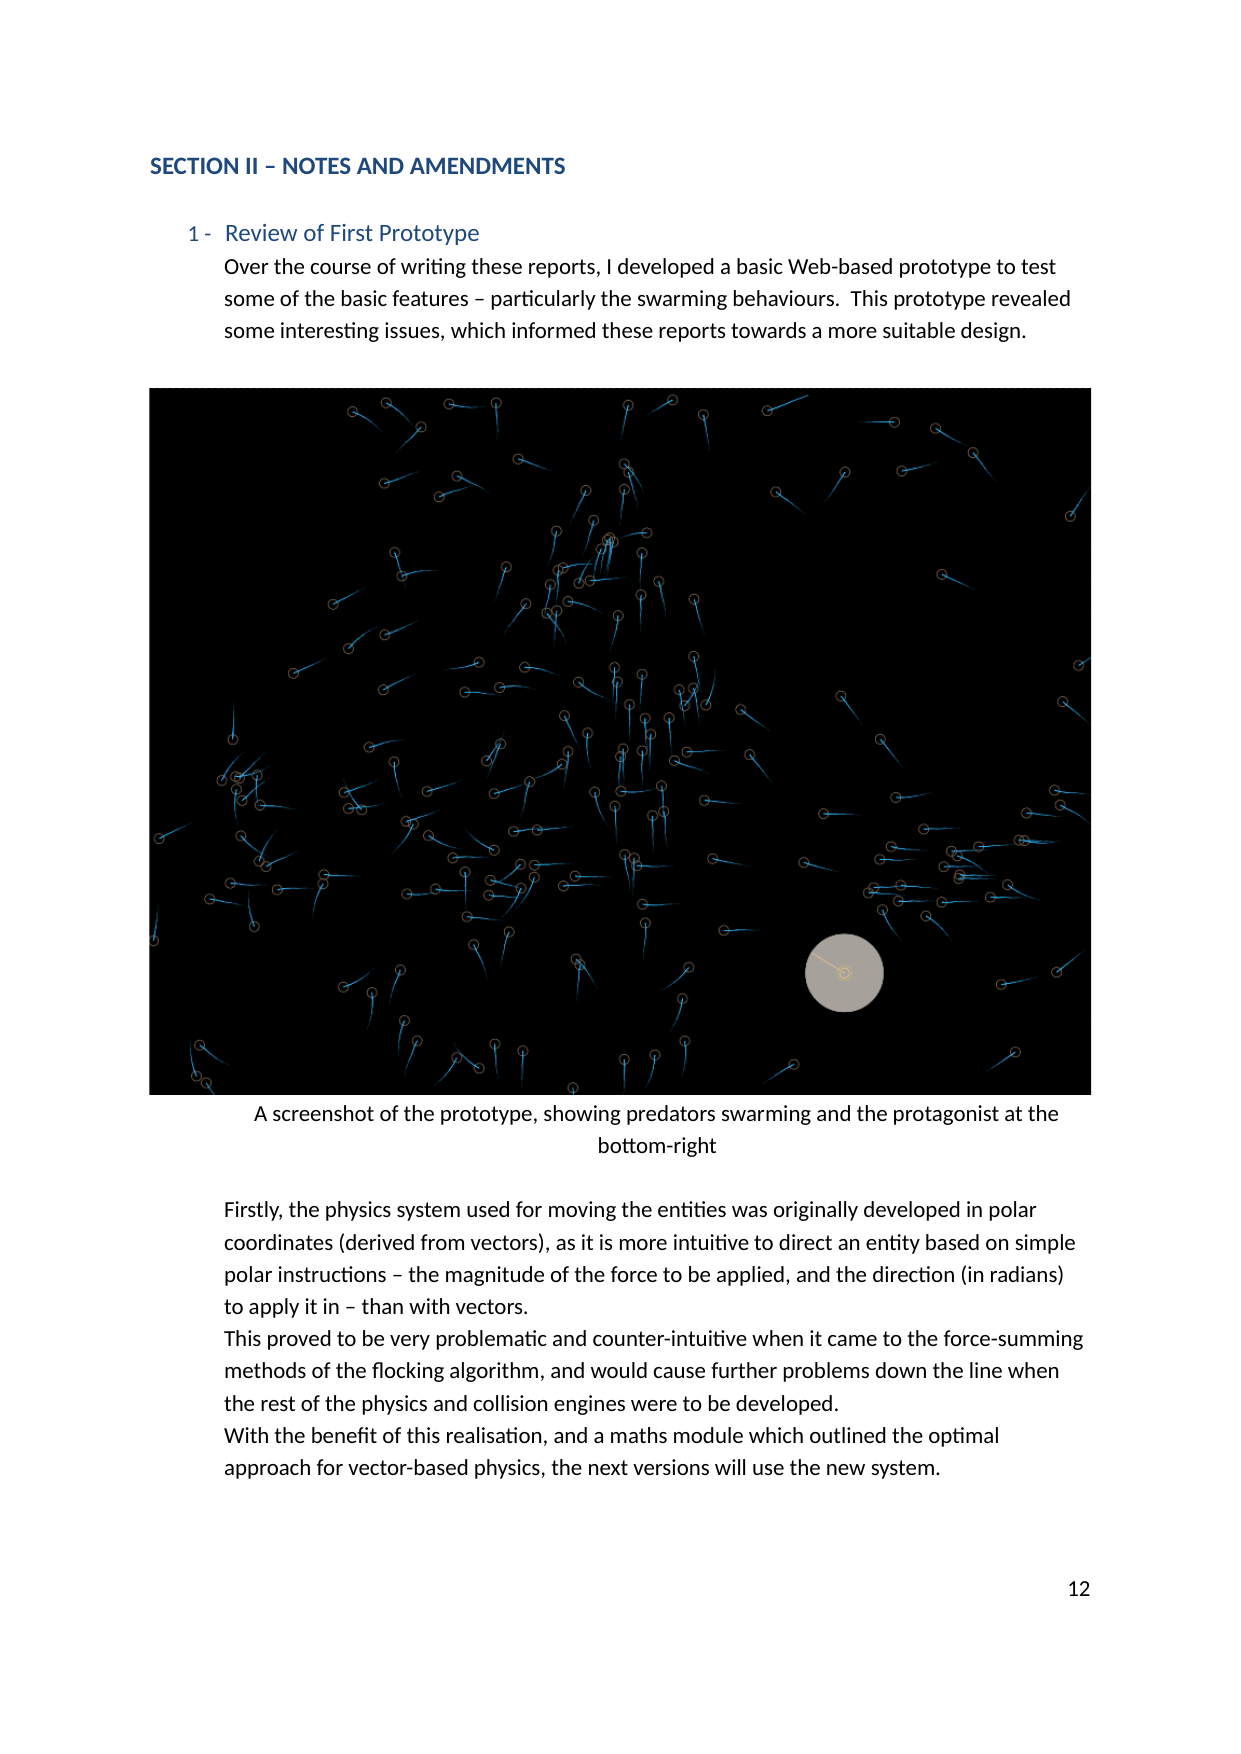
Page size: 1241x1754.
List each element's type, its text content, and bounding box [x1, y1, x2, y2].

picture [149, 388, 1092, 1095]
text [224, 381, 1090, 388]
text This proved to be very problematic and counter-intuitive when it came to the force-summing methods of the flocking algorithm, and would cause further problems down the line when the rest of the physics and collision engines were to be developed. [224, 1324, 1090, 1417]
subtitle SECTION II – NOTES AND AMENDMENTS [150, 150, 1090, 181]
text Over the course of writing these reports, I developed a basic Web-based prototype to test some of the basic features – particularly the swarming behaviours. This prototype revealed some interesting issues, which informed these reports towards a more suitable design. [224, 252, 1090, 344]
text Firstly, the physics system used for moving the entities was originally developed in polar coordinates (derived from vectors), as it is more intuitive to direct an entity based on simple polar instructions – the magnitude of the force to be applied, and the direction (in radians) to apply it in – than with vectors. [224, 1196, 1090, 1320]
text With the benefit of this realisation, and a maths module which outlined the optimal approach for vector-based physics, the next versions will use the new system. [224, 1421, 1090, 1481]
list Review of First Prototype [187, 217, 1090, 248]
text A screenshot of the prototype, showing predators swarming and the protagonist at the bottom-right [224, 1095, 1090, 1159]
